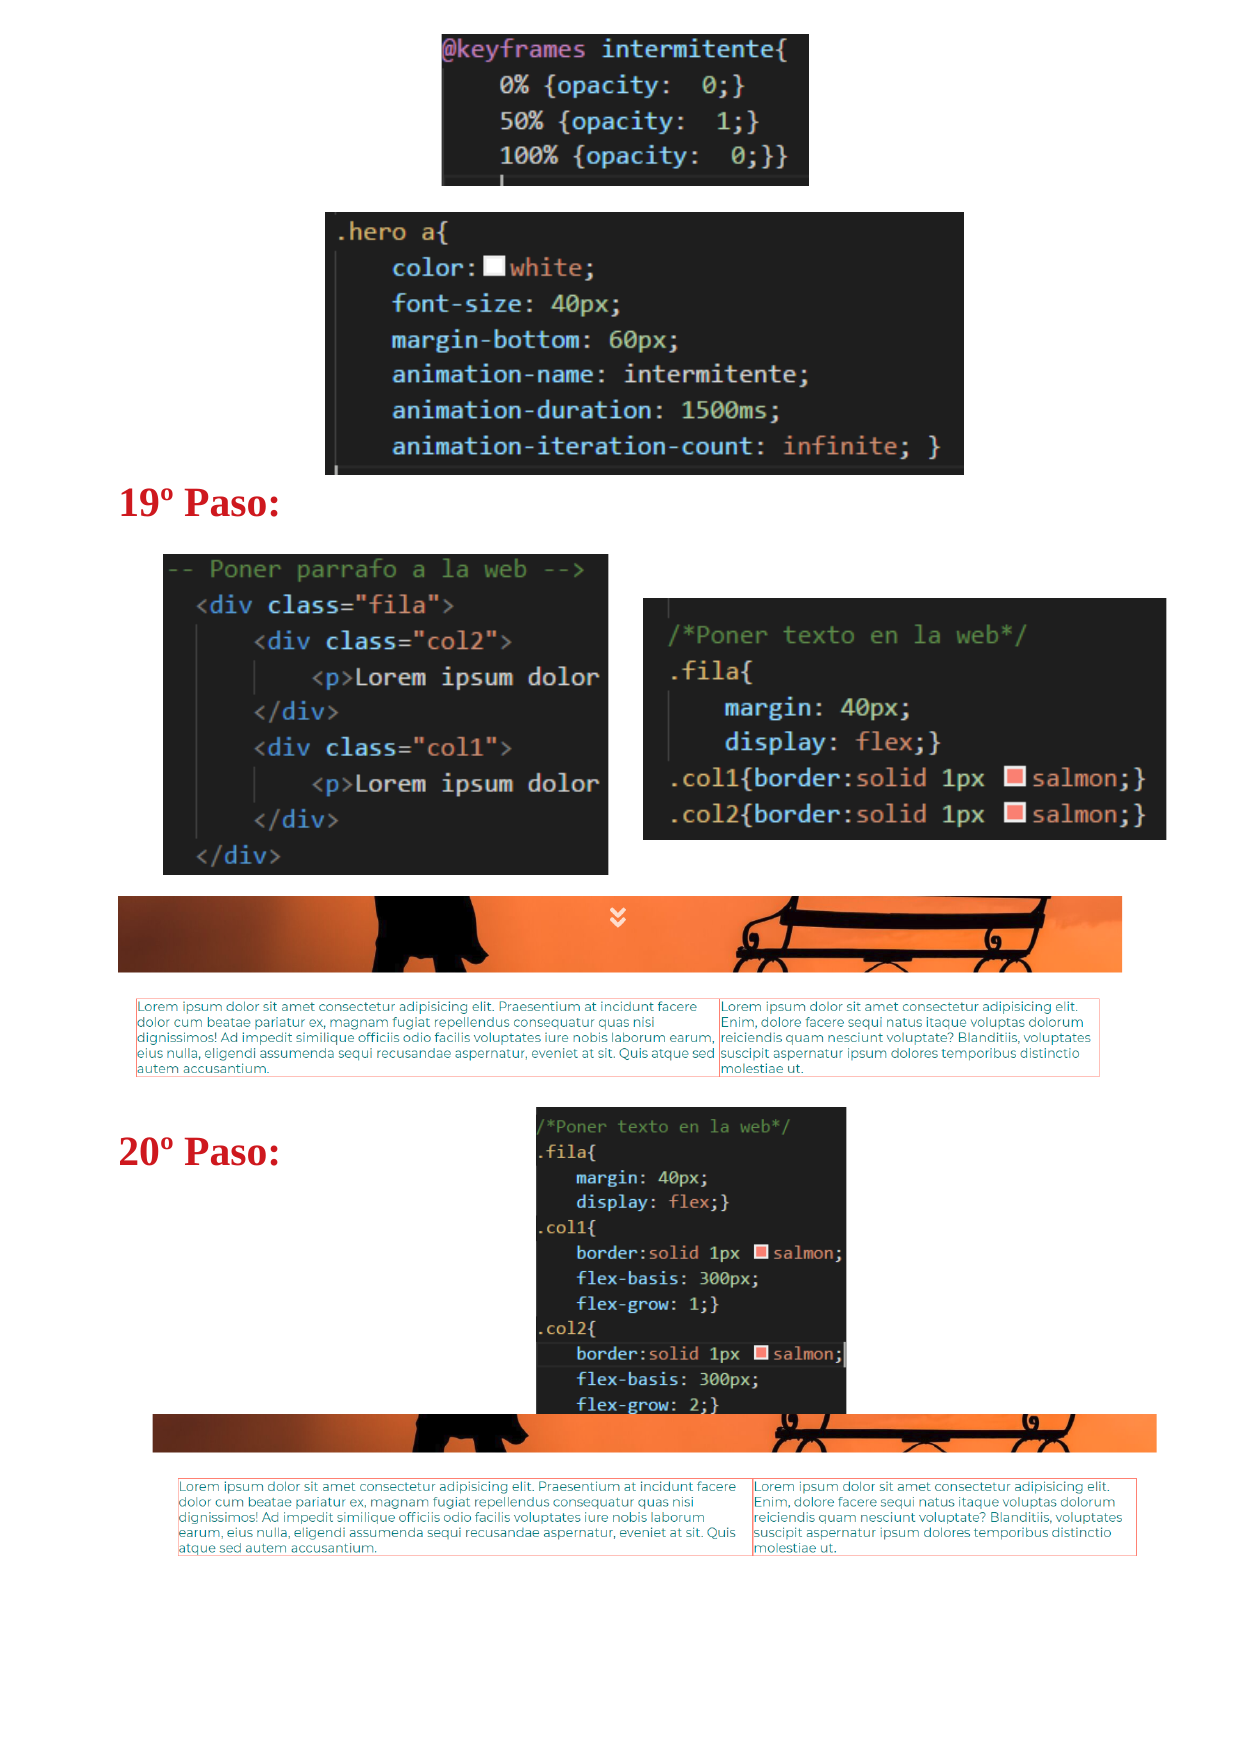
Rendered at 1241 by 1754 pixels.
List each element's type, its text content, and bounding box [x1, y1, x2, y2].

text 19º Paso: [118, 477, 1122, 525]
picture [152, 1107, 1157, 1570]
text 20º Paso: [118, 1126, 536, 1174]
picture [325, 212, 964, 475]
picture [643, 598, 1167, 840]
picture [441, 34, 809, 186]
picture [118, 896, 1123, 1091]
picture [163, 554, 609, 875]
text [847, 1126, 1122, 1174]
